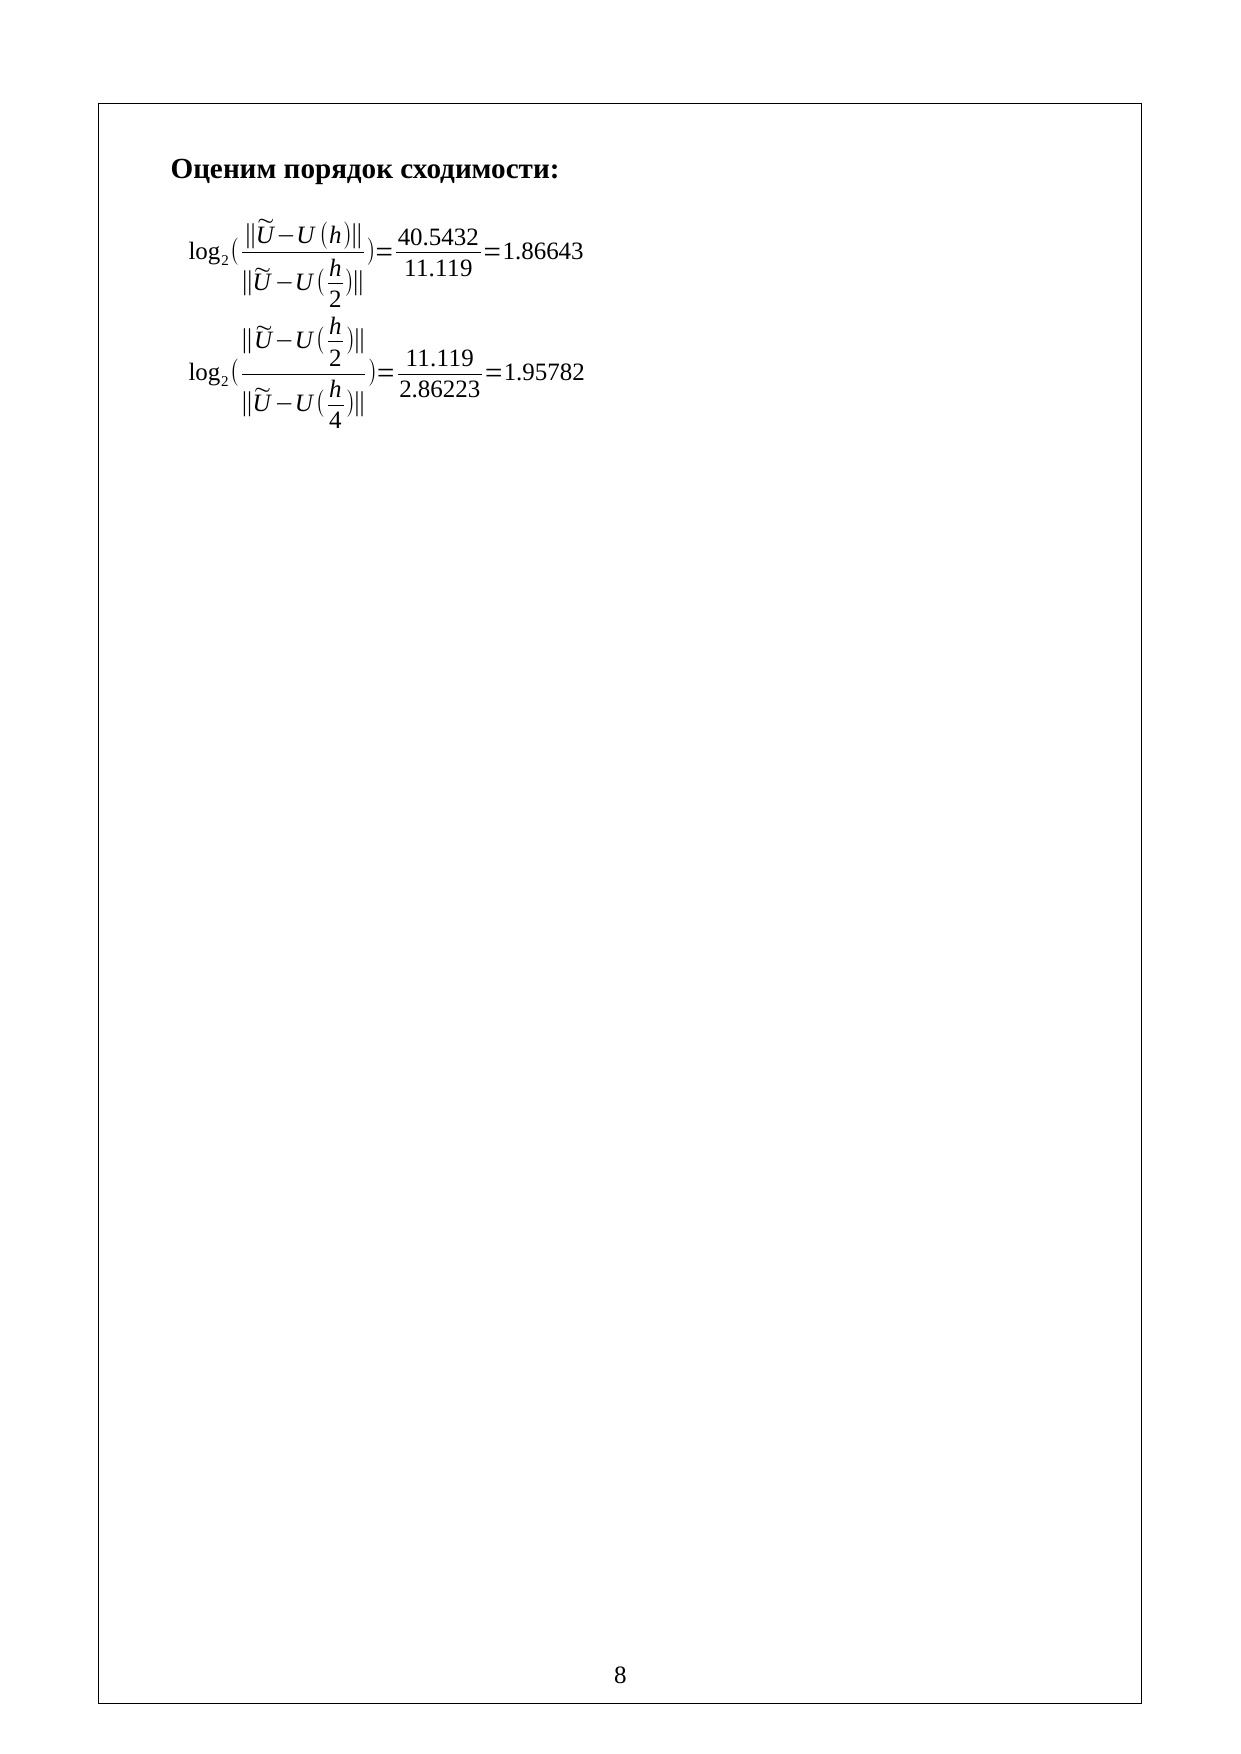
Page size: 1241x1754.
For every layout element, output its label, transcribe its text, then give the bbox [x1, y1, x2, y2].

list Оценим порядок сходимости: [99, 152, 1137, 185]
